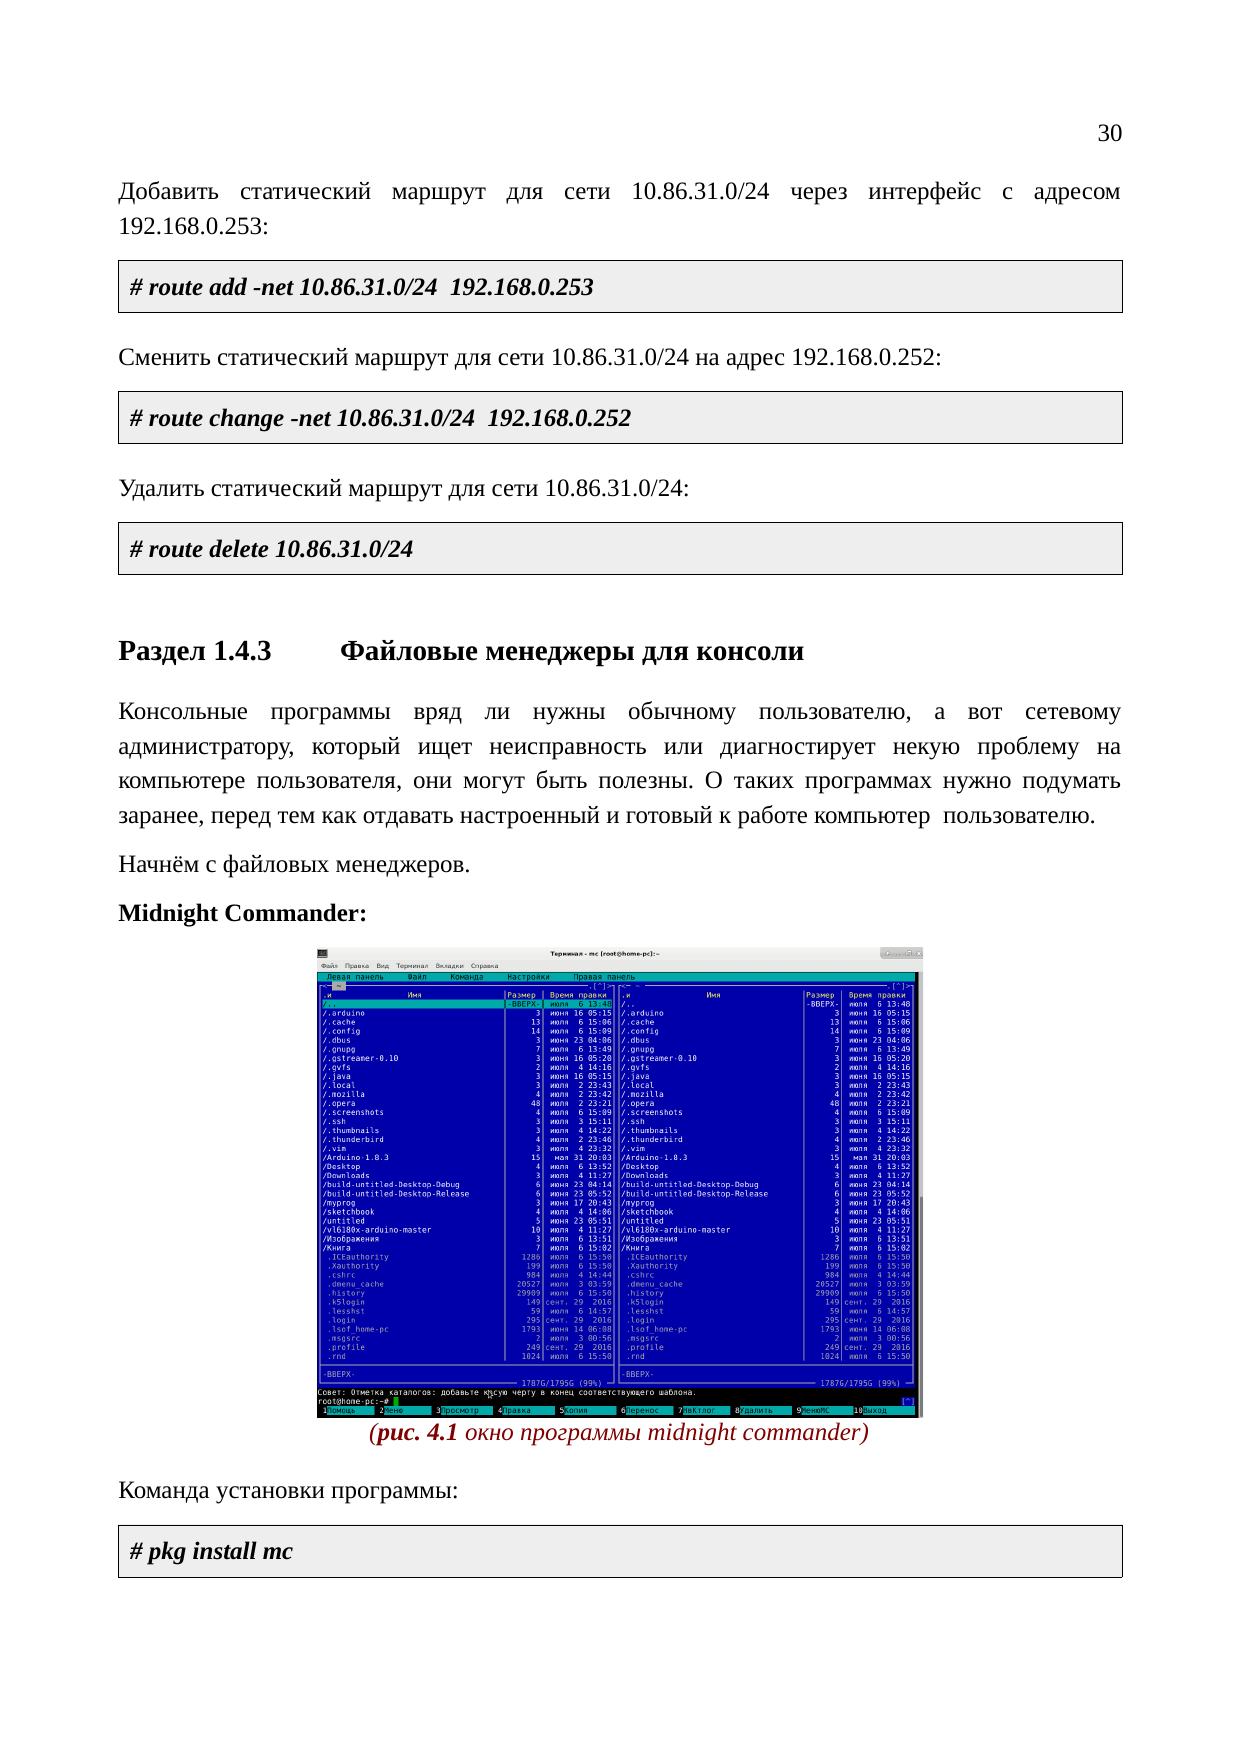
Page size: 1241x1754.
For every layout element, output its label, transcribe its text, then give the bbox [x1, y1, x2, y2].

text Midnight Commander: [118, 898, 1122, 927]
text # route delete 10.86.31.0/24 [119, 523, 1122, 574]
text Добавить статический маршрут для сети 10.86.31.0/24 через интерфейс с адресом 192.168.0.253: [118, 176, 1122, 239]
text Команда установки программы: [118, 1476, 1122, 1504]
text Удалить статический маршрут для сети 10.86.31.0/24: [118, 473, 1122, 502]
text Начнём с файловых менеджеров. [118, 849, 1122, 878]
text Сменить статический маршрут для сети 10.86.31.0/24 на адрес 192.168.0.252: [118, 342, 1122, 371]
text # pkg install mc [119, 1526, 1122, 1577]
text Консольные программы вряд ли нужны обычному пользователю, а вот сетевому администратору, который ищет неисправность или диагностирует некую проблему на компьютере пользователя, они могут быть полезны. О таких программах нужно подумать заранее, перед тем как отдавать настроенный и готовый к работе компьютер пользователю. [118, 696, 1122, 829]
text # route add -net 10.86.31.0/24 192.168.0.253 [119, 261, 1122, 312]
subtitle Файловые менеджеры для консоли [118, 633, 1122, 667]
text (рис. 4.1 окно программы midnight commander) [118, 947, 1122, 1446]
text # route change -net 10.86.31.0/24 192.168.0.252 [119, 392, 1122, 443]
picture [317, 947, 924, 1418]
